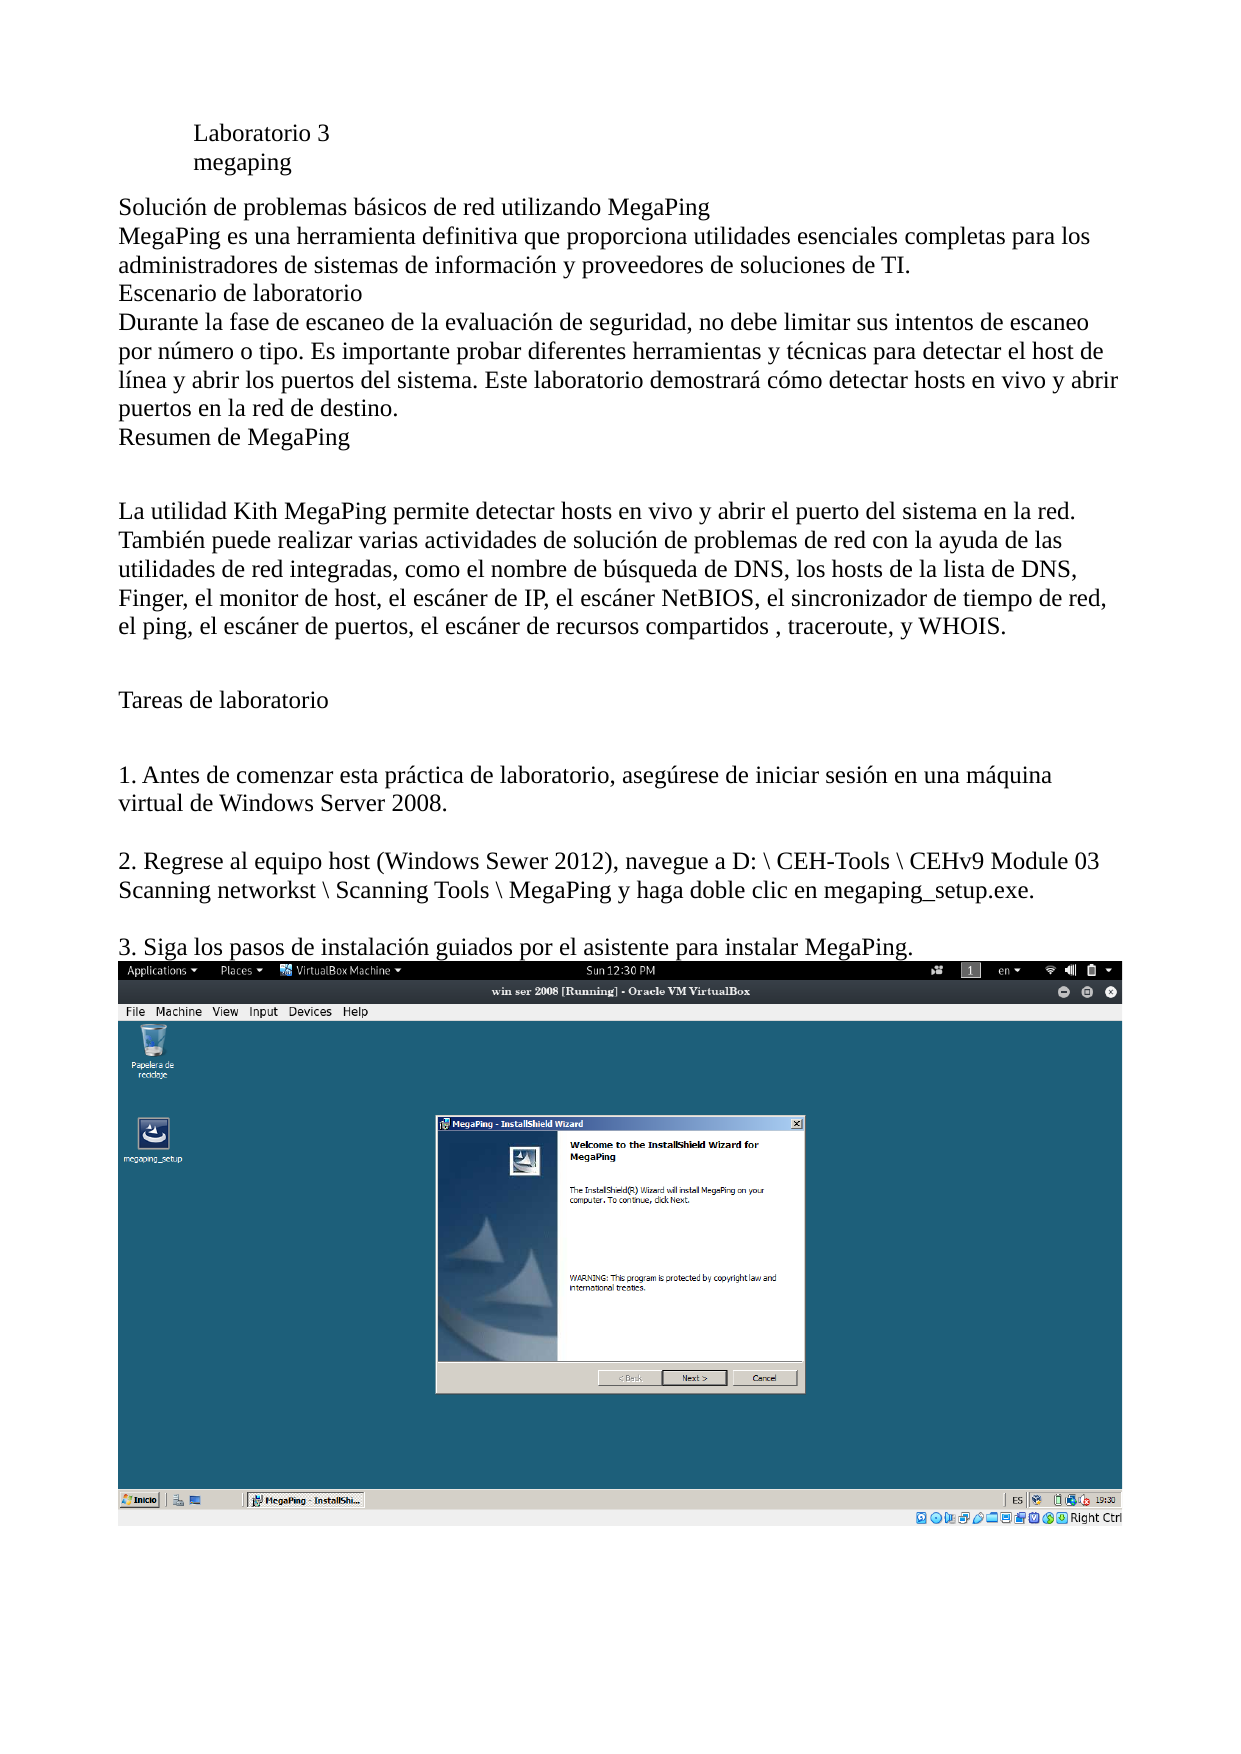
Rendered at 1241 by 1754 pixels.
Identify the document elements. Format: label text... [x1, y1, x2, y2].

text La utilidad Kith MegaPing permite detectar hosts en vivo y abrir el puerto del sistema en la red. También puede realizar varias actividades de solución de problemas de red con la ayuda de las utilidades de red integradas, como el nombre de búsqueda de DNS, los hosts de la lista de DNS, Finger, el monitor de host, el escáner de IP, el escáner NetBIOS, el sincronizador de tiempo de red, el ping, el escáner de puertos, el escáner de recursos compartidos , traceroute, y WHOIS. [118, 496, 1122, 640]
text 2. Regrese al equipo host (Windows Sewer 2012), navegue a D: \ CEH-Tools \ CEHv9 Module 03 Scanning networkst \ Scanning Tools \ MegaPing y haga doble clic en megaping_setup.exe. [118, 846, 1122, 903]
text Solución de problemas básicos de red utilizando MegaPing [118, 192, 1122, 221]
text 1. Antes de comenzar esta práctica de laboratorio, asegúrese de iniciar sesión en una máquina virtual de Windows Server 2008. [118, 760, 1122, 817]
text 3. Siga los pasos de instalación guiados por el asistente para instalar MegaPing. [118, 932, 1122, 961]
text Durante la fase de escaneo de la evaluación de seguridad, no debe limitar sus intentos de escaneo por número o tipo. Es importante probar diferentes herramientas y técnicas para detectar el host de línea y abrir los puertos del sistema. Este laboratorio demostrará cómo detectar hosts en vivo y abrir puertos en la red de destino. [118, 307, 1122, 422]
text Tareas de laboratorio [118, 686, 1122, 714]
text MegaPing es una herramienta definitiva que proporciona utilidades esenciales completas para los administradores de sistemas de información y proveedores de soluciones de TI. [118, 221, 1122, 278]
picture [118, 961, 1123, 1526]
text Resumen de MegaPing [118, 422, 1122, 451]
list megaping [193, 147, 1122, 176]
list Laboratorio 3 [193, 118, 1122, 147]
text Escenario de laboratorio [118, 278, 1122, 307]
